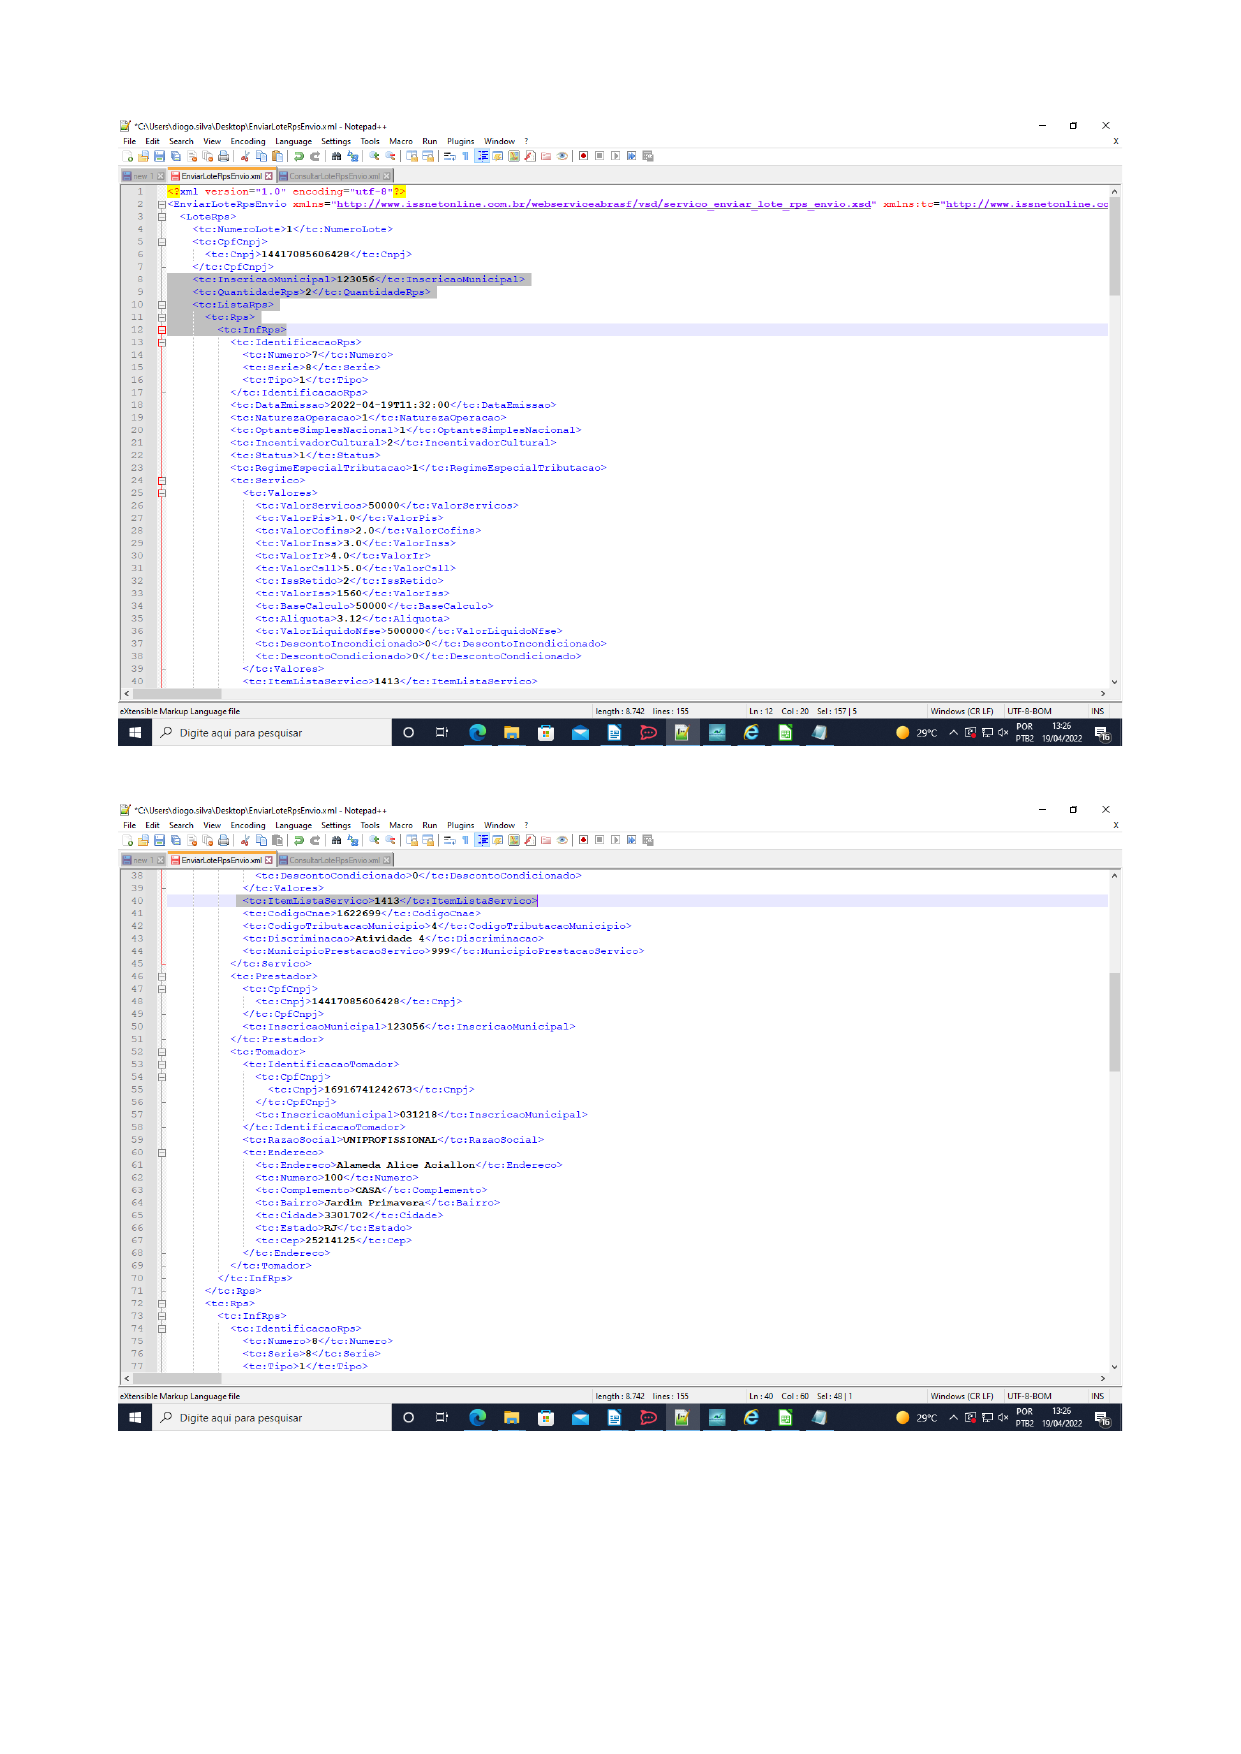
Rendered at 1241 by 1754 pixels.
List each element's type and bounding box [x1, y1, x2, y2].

picture [118, 803, 1123, 1431]
picture [118, 118, 1123, 746]
